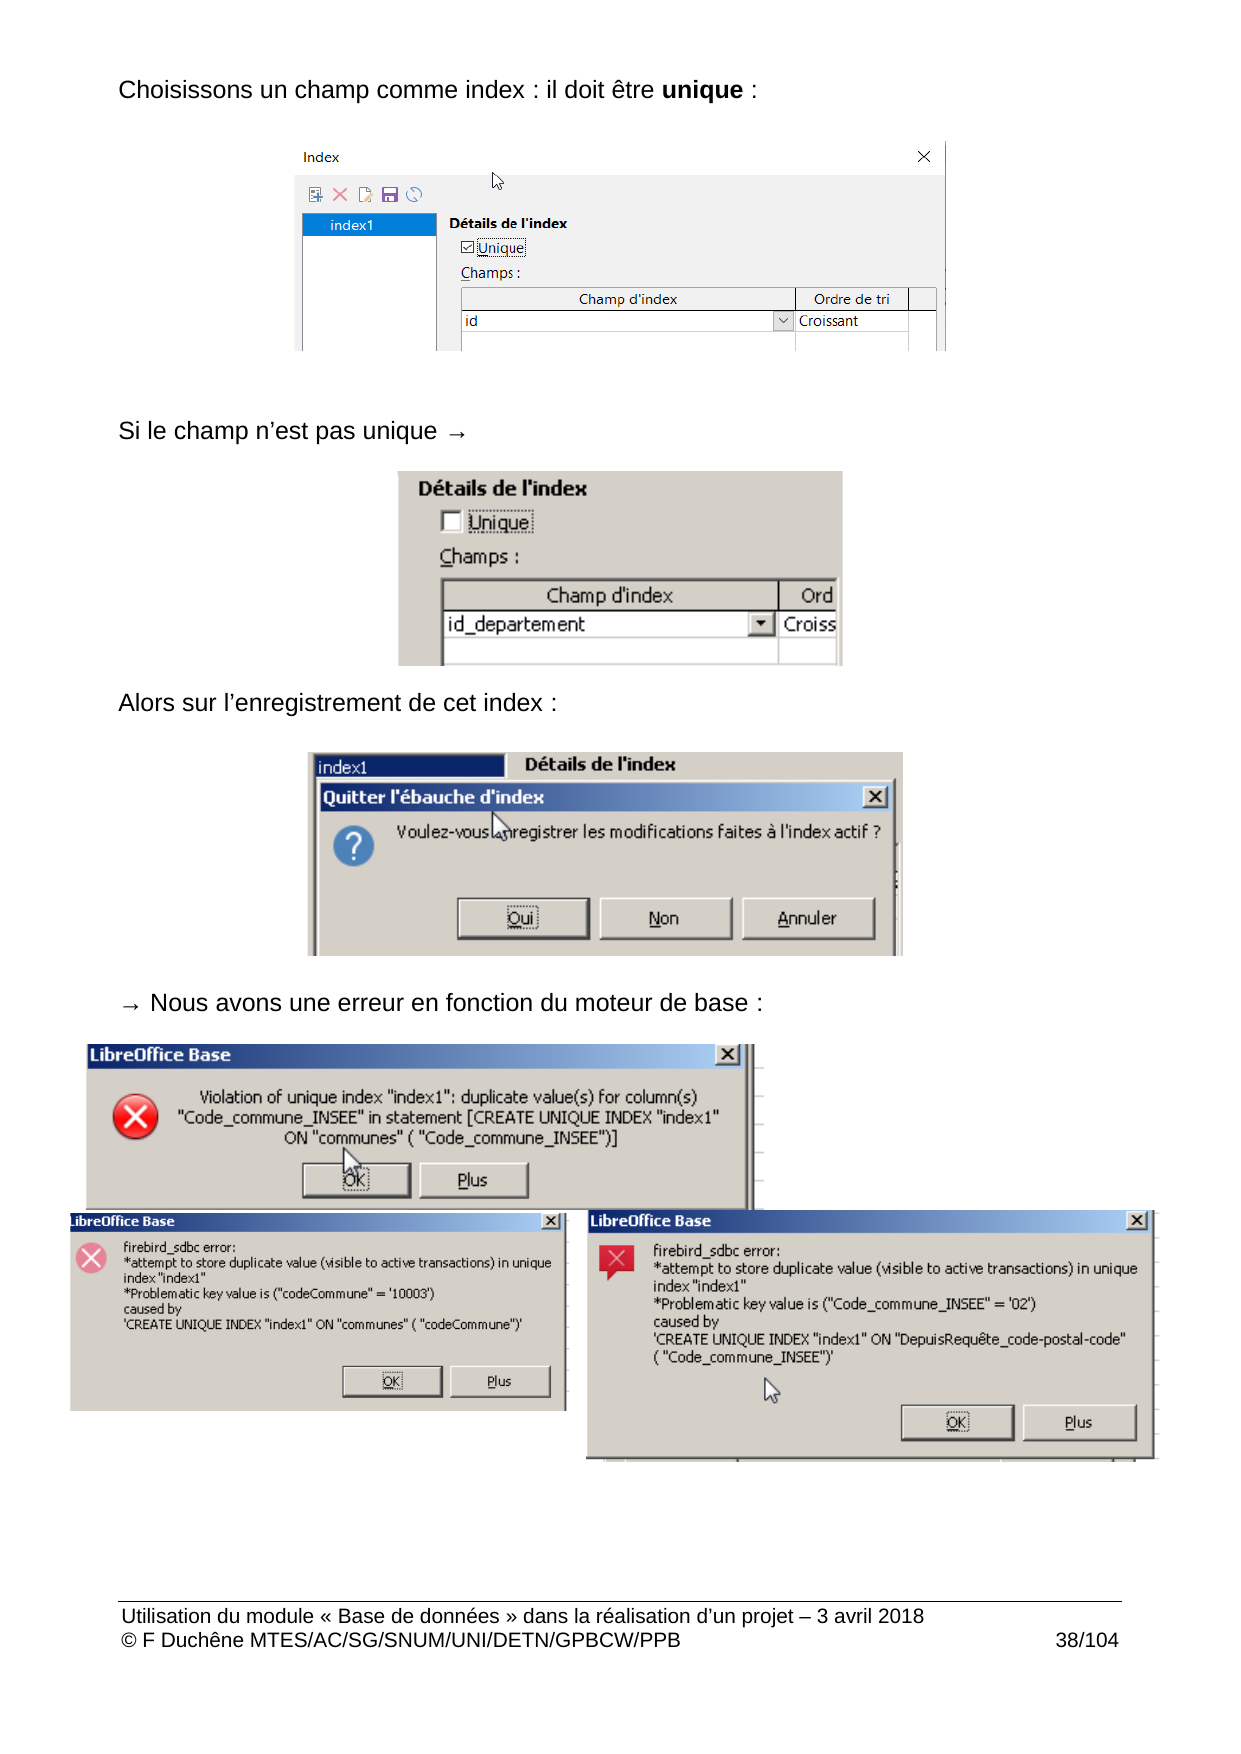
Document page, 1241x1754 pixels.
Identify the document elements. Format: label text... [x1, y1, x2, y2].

text Alors sur l’enregistrement de cet index : [118, 687, 1122, 716]
picture [85, 1044, 1160, 1462]
picture [307, 752, 903, 956]
picture [70, 1213, 570, 1411]
text → Nous avons une erreur en fonction du moteur de base : [118, 987, 1122, 1016]
picture [294, 141, 946, 351]
text Si le champ n’est pas unique → [118, 416, 1122, 445]
text Choisissons un champ comme index : il doit être unique : [118, 75, 1122, 104]
